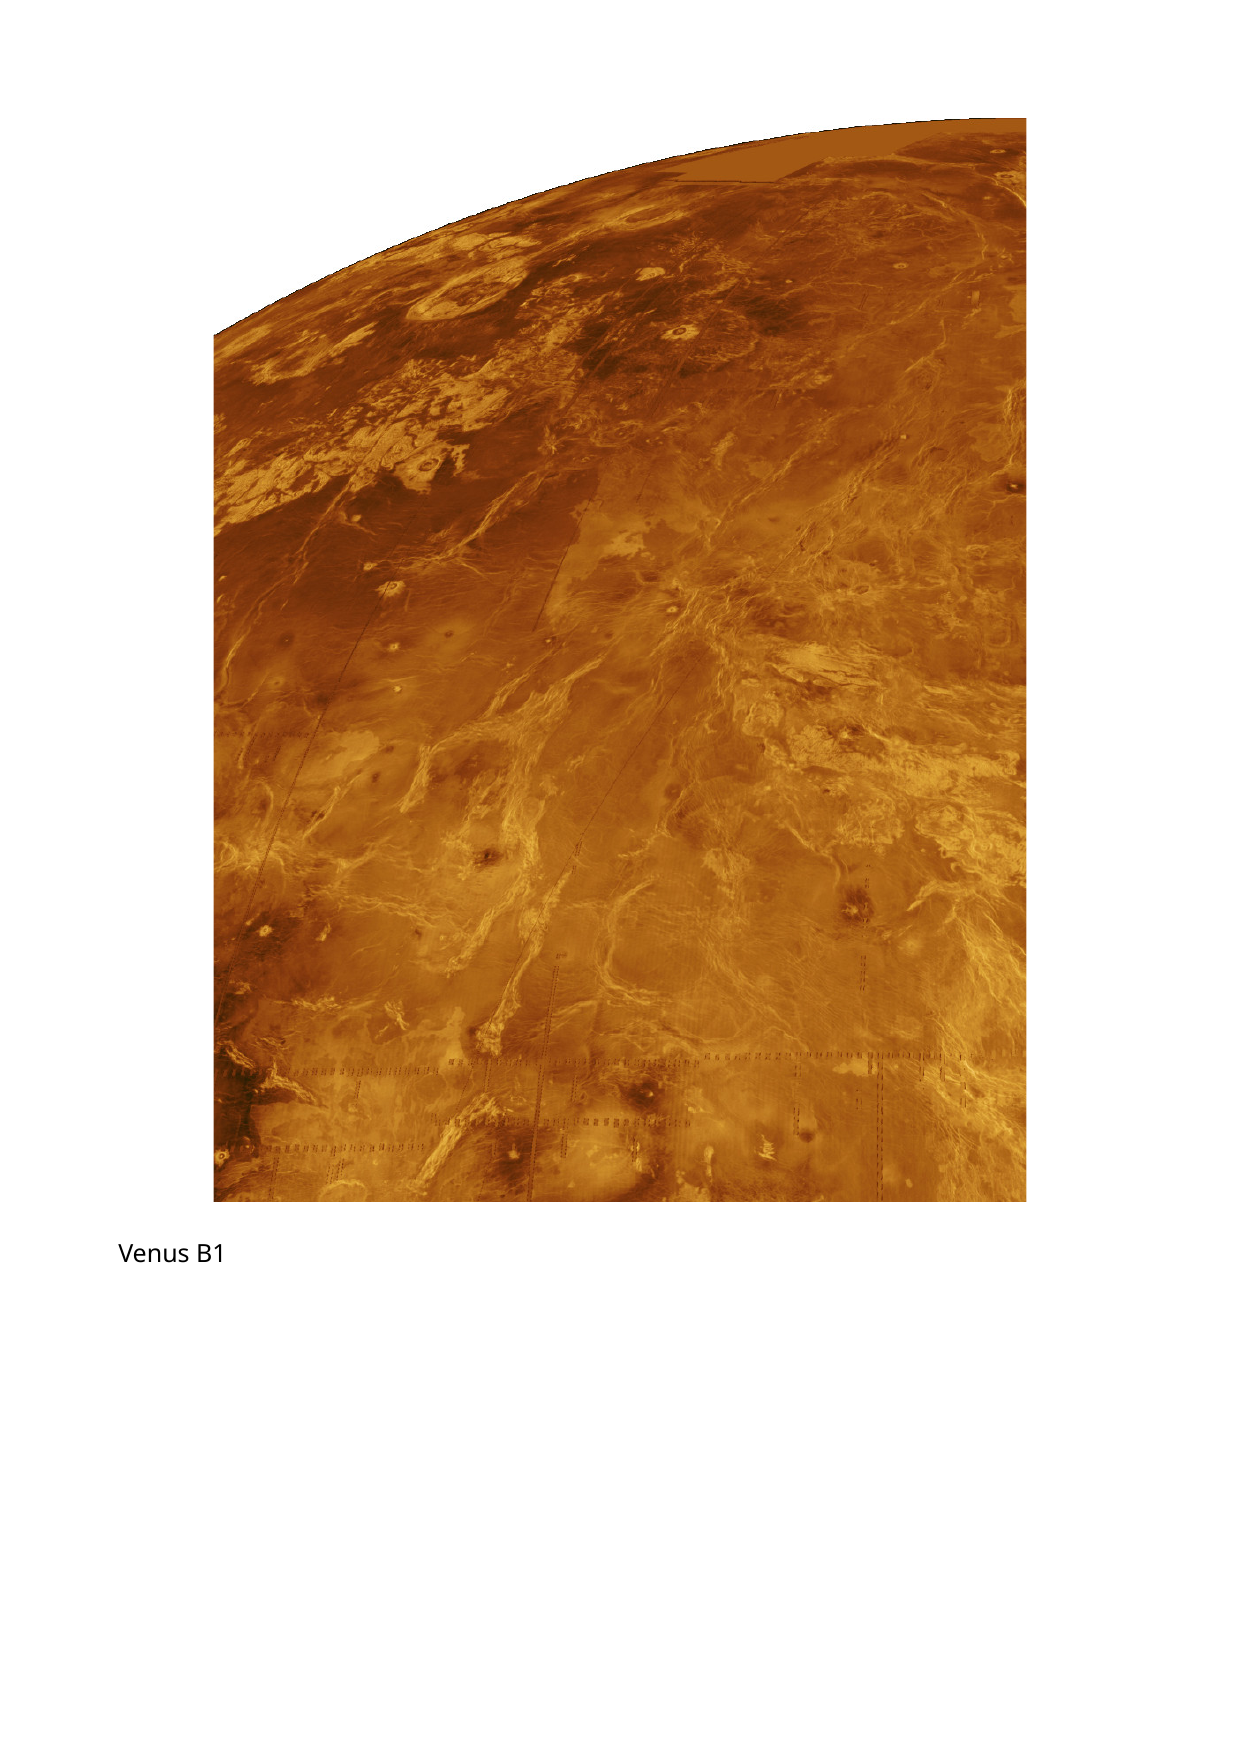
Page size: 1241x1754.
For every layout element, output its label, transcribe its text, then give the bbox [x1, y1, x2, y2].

picture [213, 118, 1027, 1202]
text Venus B1 [118, 1235, 1122, 1269]
